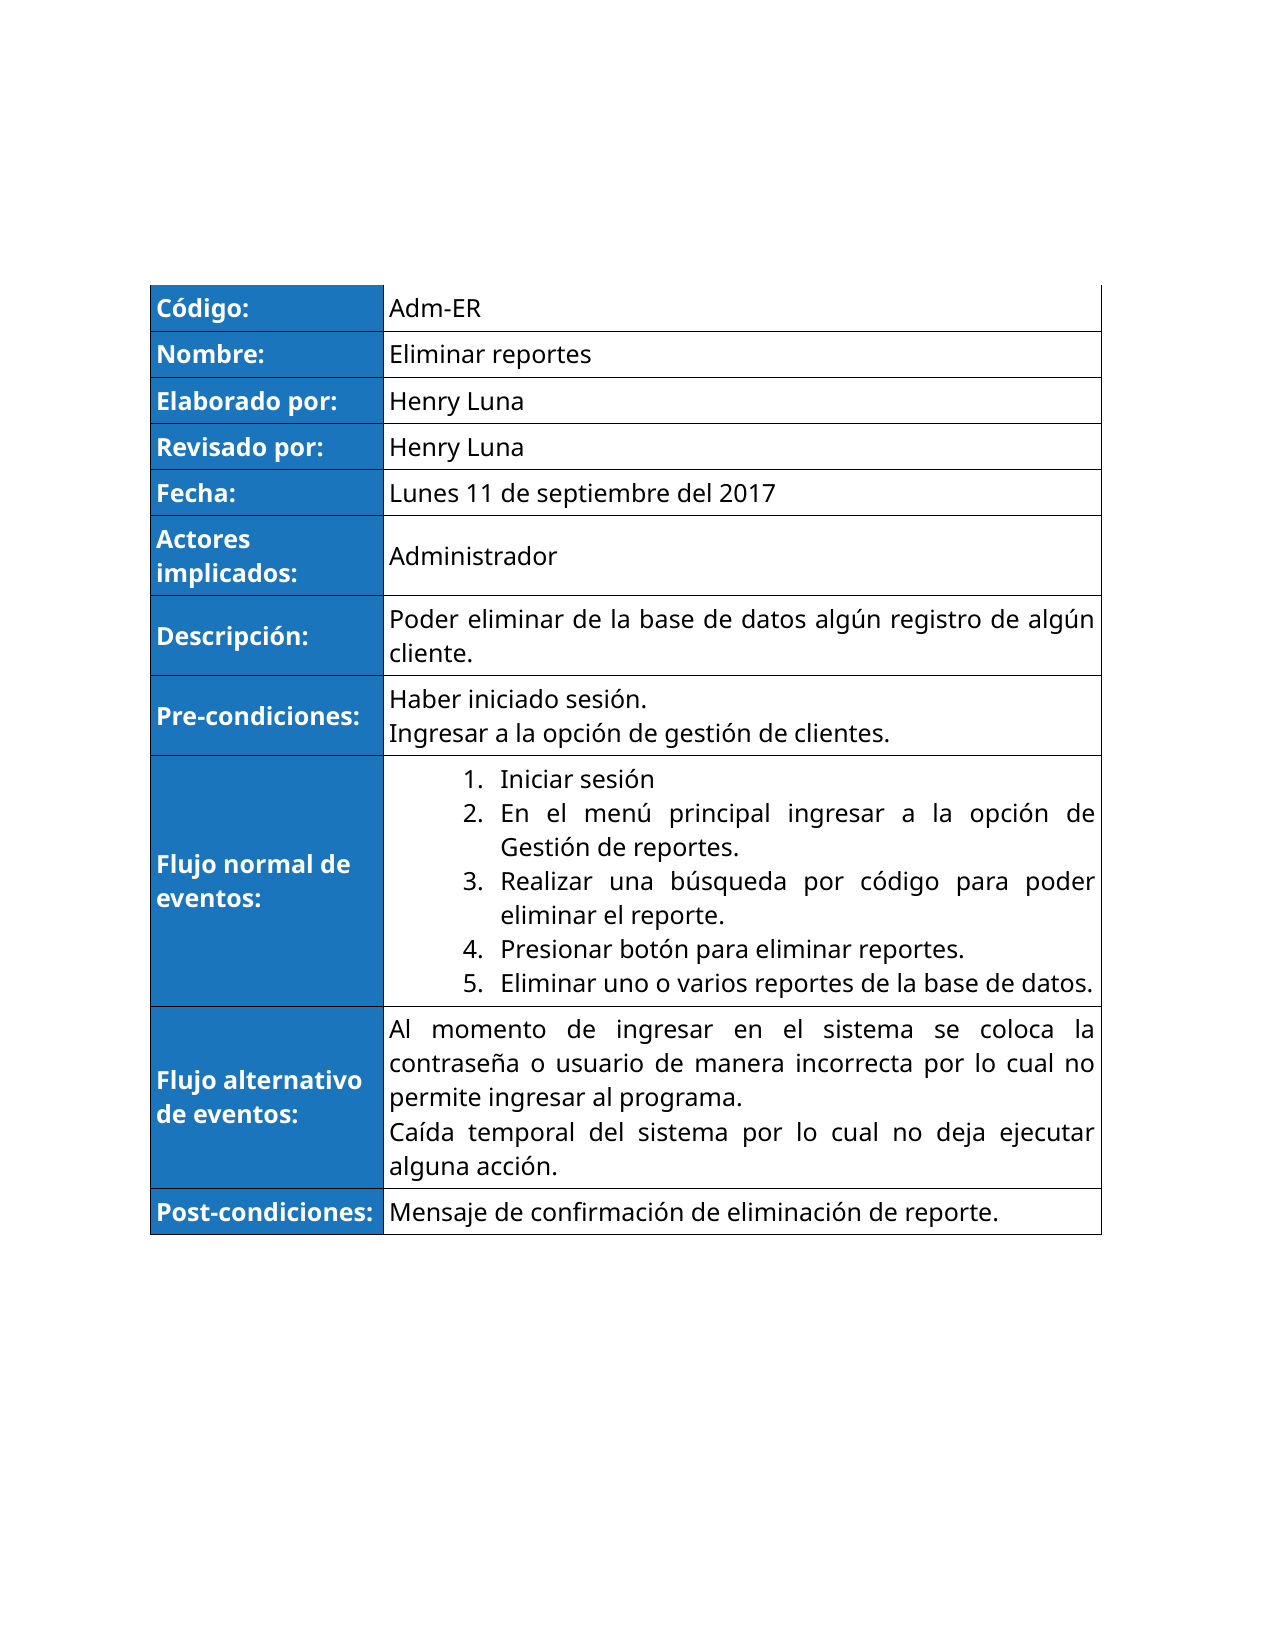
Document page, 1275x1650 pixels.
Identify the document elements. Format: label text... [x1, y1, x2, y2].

table_cell Eliminar reportes [384, 332, 1101, 377]
table_cell Descripción: [151, 596, 383, 675]
table_cell Henry Luna [384, 378, 1101, 423]
table_cell Poder eliminar de la base de datos algún registro de algún cliente. [384, 596, 1101, 675]
table_cell Iniciar sesión En el menú principal ingresar a la opción de Gestión de reportes. Realizar una búsqueda por código para poder eliminar el reporte. Presionar botón para eliminar reportes. Eliminar uno o varios reportes de la base de datos. [384, 756, 1101, 1006]
table_cell Mensaje de confirmación de eliminación de reporte. [384, 1189, 1101, 1234]
table_header Adm-ER [384, 285, 1101, 331]
table_cell Lunes 11 de septiembre del 2017 [384, 470, 1101, 515]
table_cell Post-condiciones: [151, 1189, 383, 1234]
table_cell Elaborado por: [151, 378, 383, 423]
table_cell Henry Luna [384, 424, 1101, 469]
table_cell Flujo alternativo de eventos: [151, 1007, 383, 1188]
table_cell Revisado por: [151, 424, 383, 469]
table_cell Administrador [384, 516, 1101, 595]
table_cell Nombre: [151, 332, 383, 377]
table_cell Flujo normal de eventos: [151, 756, 383, 1006]
table_cell Haber iniciado sesión. Ingresar a la opción de gestión de clientes. [384, 676, 1101, 755]
table_cell Fecha: [151, 470, 383, 515]
table_cell Actores implicados: [151, 516, 383, 595]
table_header Código: [151, 285, 383, 331]
table_cell Pre-condiciones: [151, 676, 383, 755]
table_cell Al momento de ingresar en el sistema se coloca la contraseña o usuario de manera incorrecta por lo cual no permite ingresar al programa. Caída temporal del sistema por lo cual no deja ejecutar alguna acción. [384, 1007, 1101, 1188]
